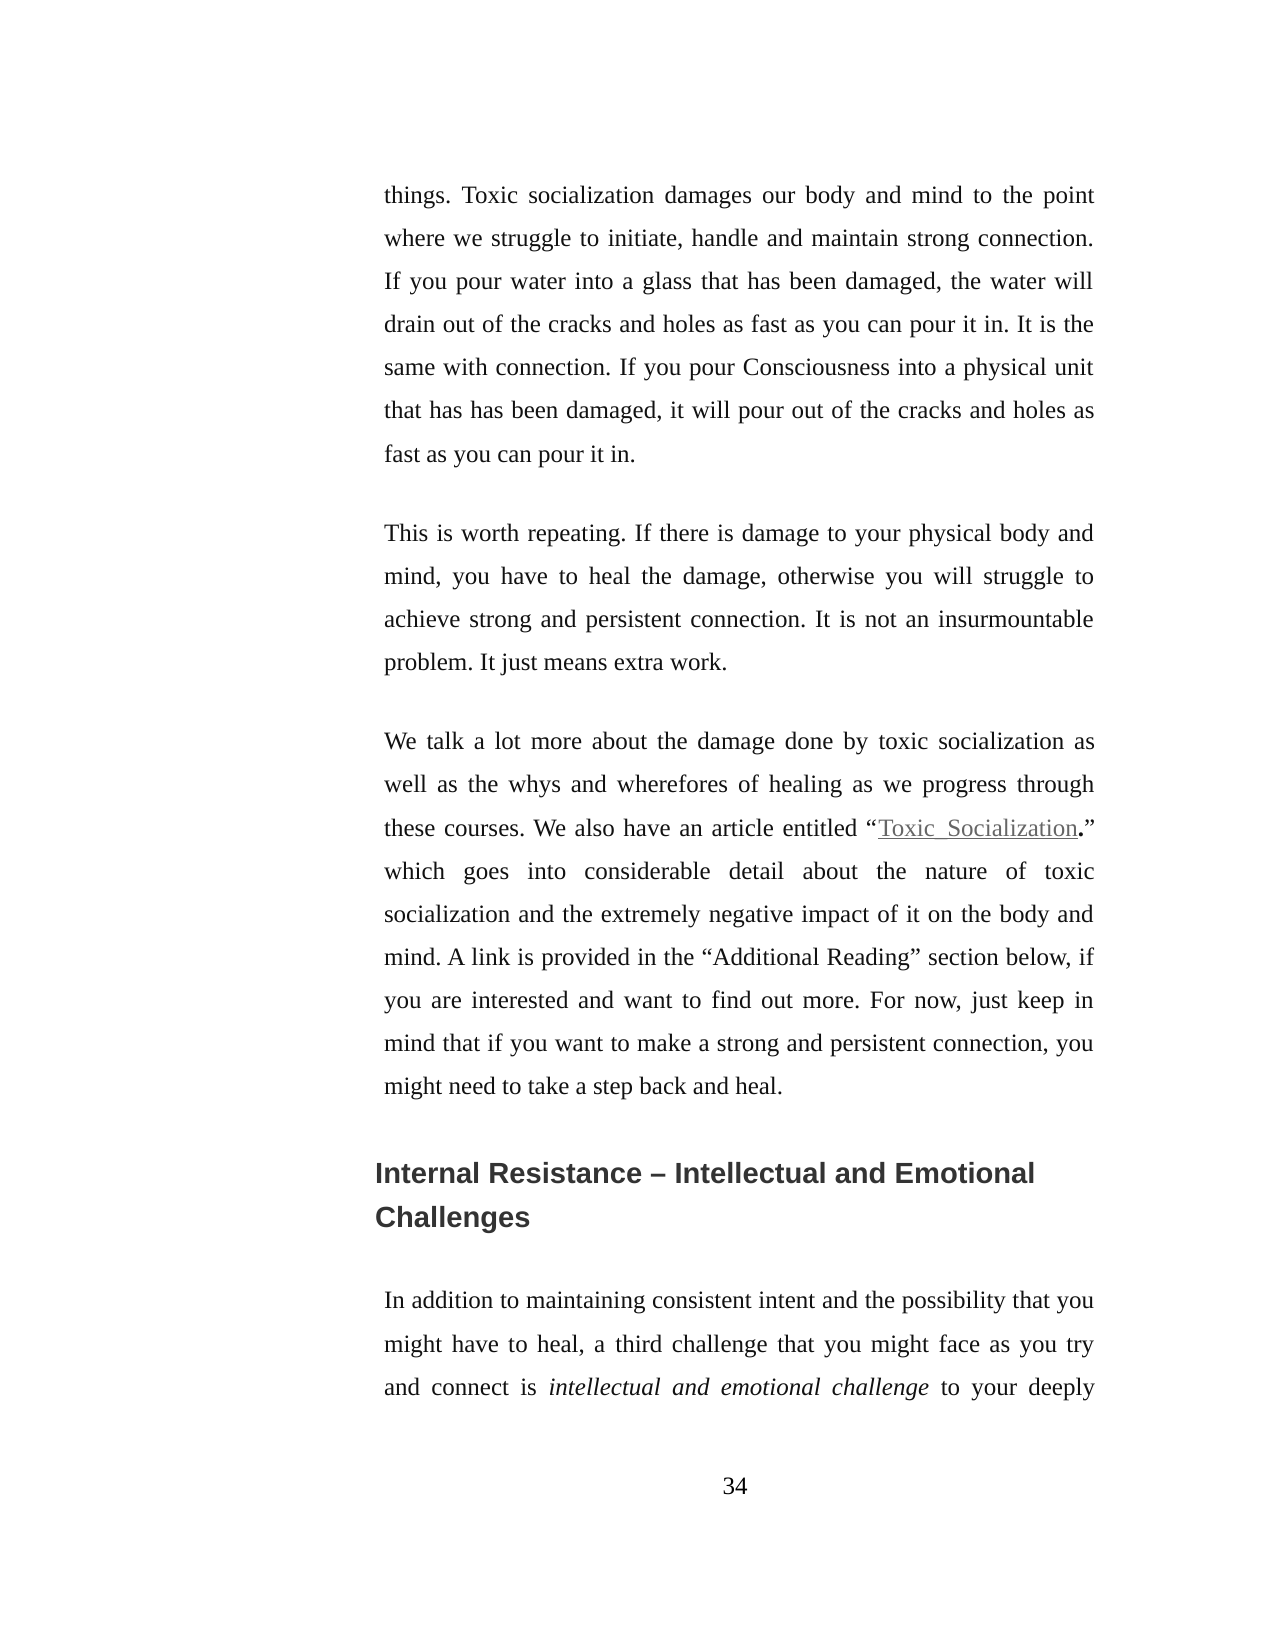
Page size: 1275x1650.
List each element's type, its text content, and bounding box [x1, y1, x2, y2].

text This is worth repeating. If there is damage to your physical body and mind, you have to heal the damage, otherwise you will struggle to achieve strong and persistent connection. It is not an insurmountable problem. It just means extra work. [384, 518, 1095, 676]
subtitle Internal Resistance – Intellectual and Emotional Challenges [375, 1157, 1095, 1234]
text things. Toxic socialization damages our body and mind to the point where we struggle to initiate, handle and maintain strong connection. If you pour water into a glass that has been damaged, the water will drain out of the cracks and holes as fast as you can pour it in. It is the same with connection. If you pour Consciousness into a physical unit that has has been damaged, it will pour out of the cracks and holes as fast as you can pour it in. [384, 180, 1095, 467]
text In addition to maintaining consistent intent and the possibility that you might have to heal, a third challenge that you might face as you try and connect is intellectual and emotional challenge to your deeply [384, 1286, 1095, 1401]
text We talk a lot more about the damage done by toxic socialization as well as the whys and wherefores of healing as we progress through these courses. We also have an article entitled “Toxic_Socialization.” which goes into considerable detail about the nature of toxic socialization and the extremely negative impact of it on the body and mind. A link is provided in the “Additional Reading” section below, if you are interested and want to find out more. For now, just keep in mind that if you want to make a strong and persistent connection, you might need to take a step back and heal. [384, 726, 1095, 1100]
